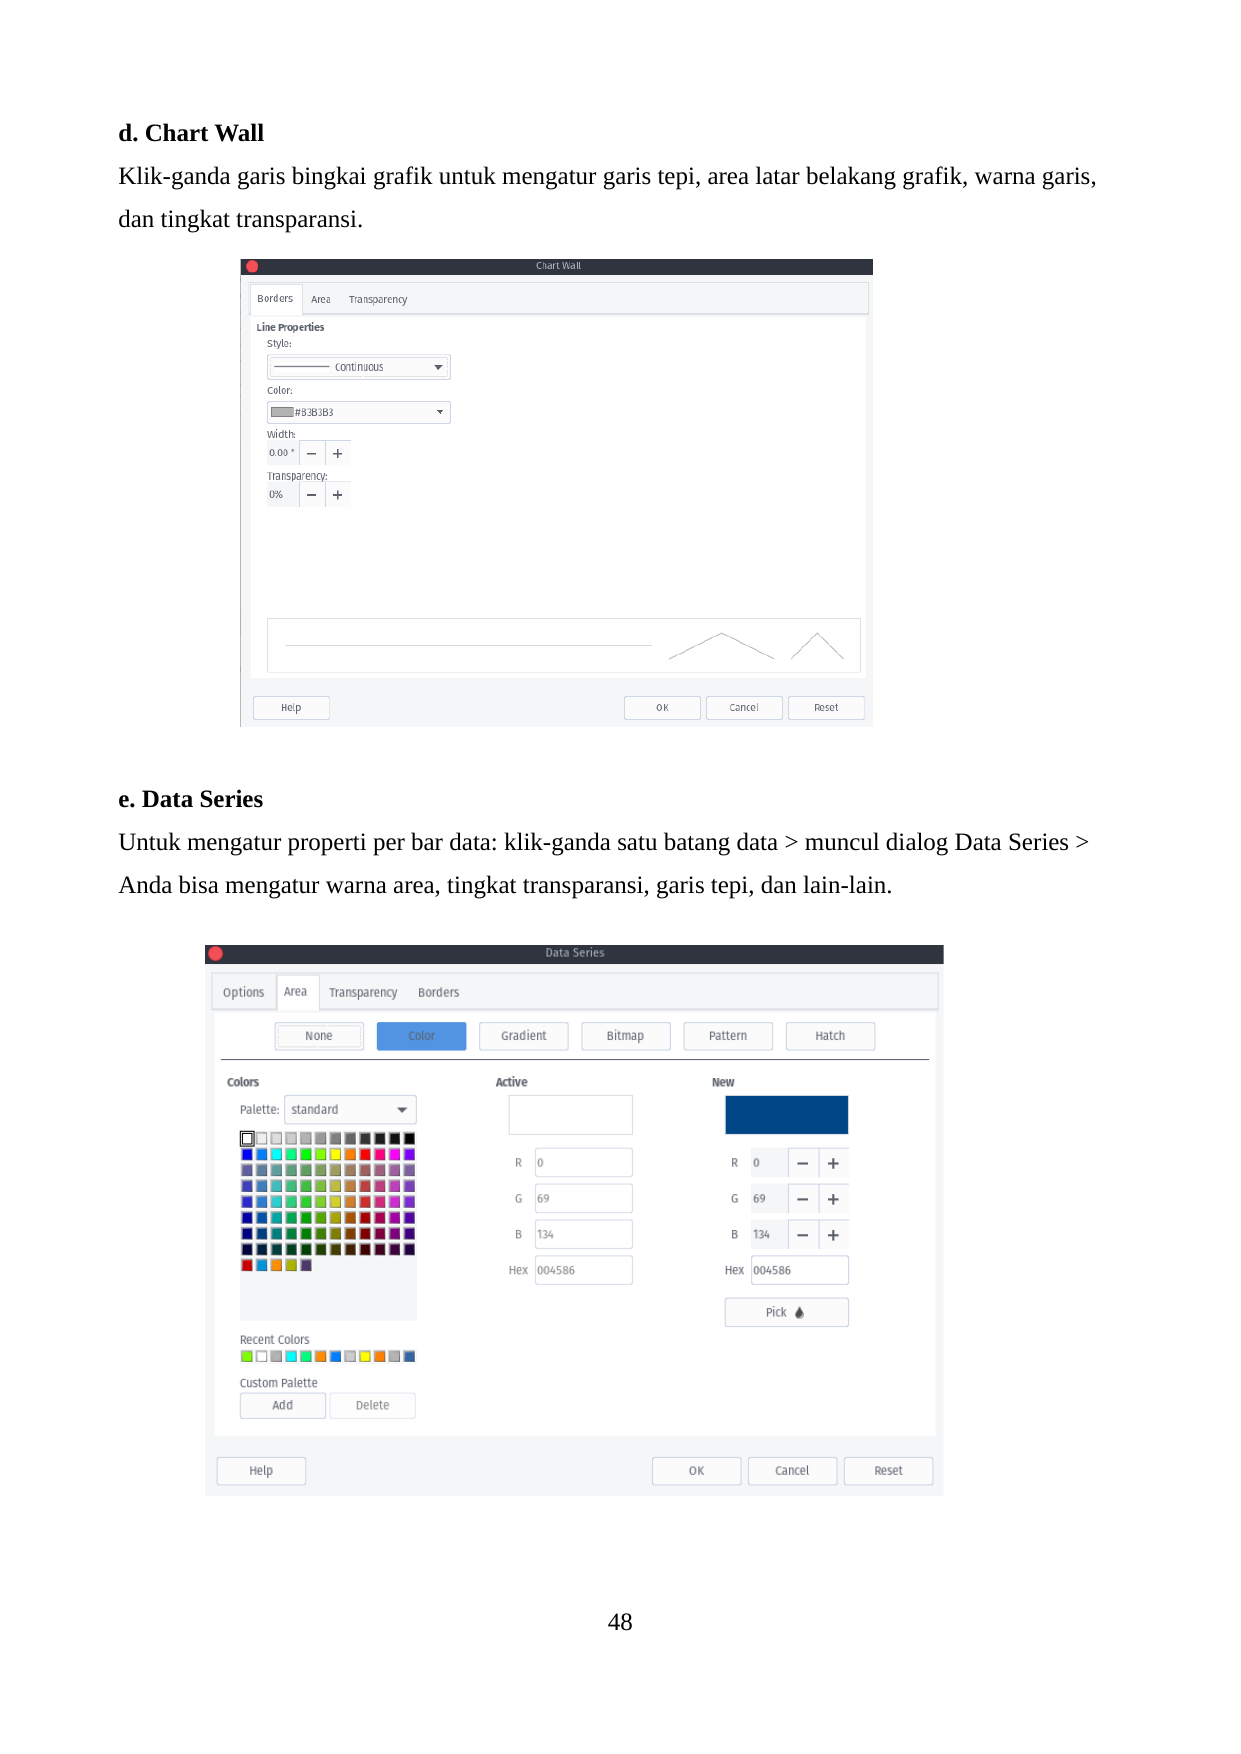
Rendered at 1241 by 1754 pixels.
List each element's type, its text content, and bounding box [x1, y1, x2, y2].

picture [205, 945, 944, 1496]
text Klik-ganda garis bingkai grafik untuk mengatur garis tepi, area latar belakang grafik, warna garis, dan tingkat transparansi. [118, 161, 1122, 233]
text e. Data Series [118, 784, 1122, 812]
text d. Chart Wall [118, 118, 1122, 147]
picture [240, 259, 873, 727]
text Untuk mengatur properti per bar data: klik-ganda satu batang data > muncul dialog Data Series > Anda bisa mengatur warna area, tingkat transparansi, garis tepi, dan lain-lain. [118, 827, 1122, 899]
